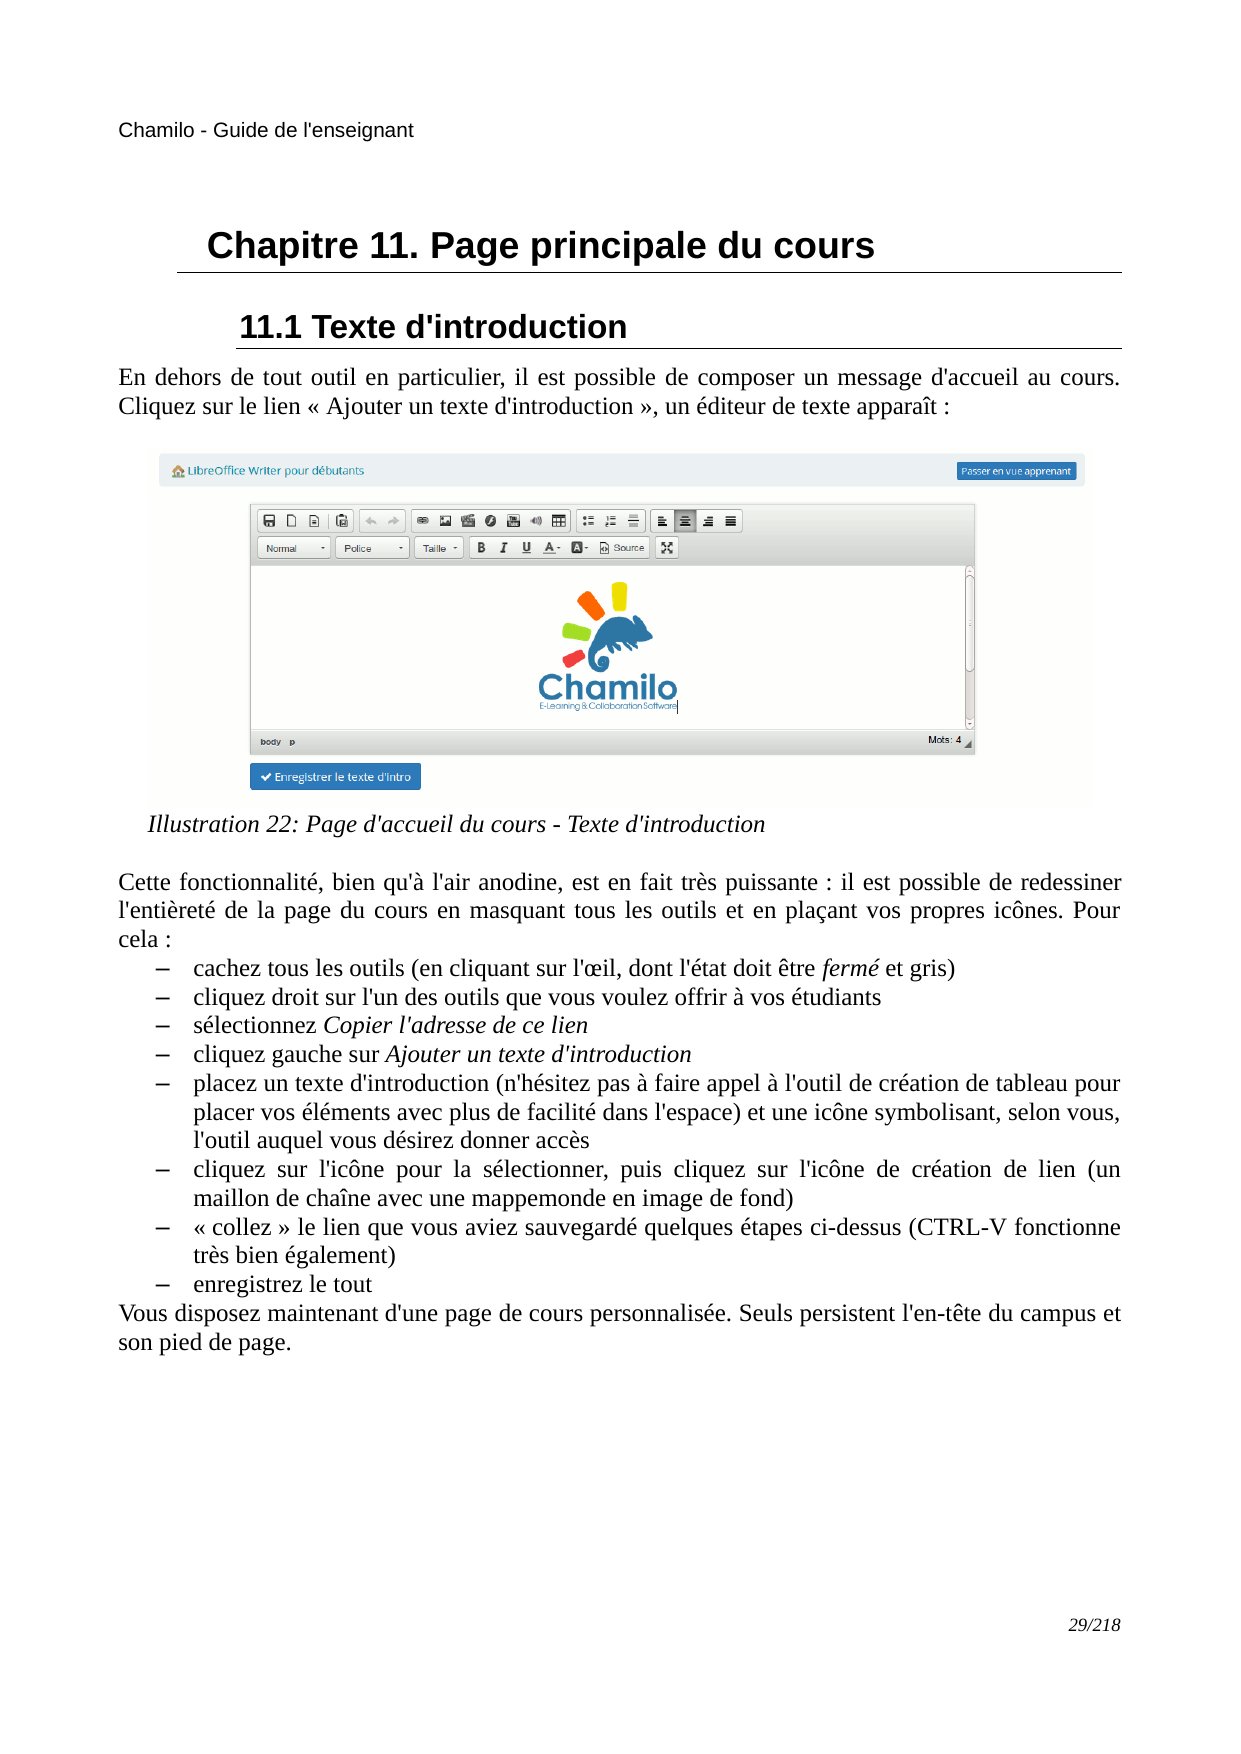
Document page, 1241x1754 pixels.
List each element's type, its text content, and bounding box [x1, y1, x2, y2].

list cachez tous les outils (en cliquant sur l'œil, dont l'état doit être fermé et gris) [156, 953, 1122, 982]
list cliquez sur l'icône pour la sélectionner, puis cliquez sur l'icône de création de lien (un maillon de chaîne avec une mappemonde en image de fond) [156, 1154, 1122, 1212]
list placez un texte d'introduction (n'hésitez pas à faire appel à l'outil de création de tableau pour placer vos éléments avec plus de facilité dans l'espace) et une icône symbolisant, selon vous, l'outil auquel vous désirez donner accès [156, 1068, 1122, 1154]
list cliquez droit sur l'un des outils que vous voulez offrir à vos étudiants [156, 982, 1122, 1010]
text Illustration 22: Page d'accueil du cours - Texte d'introduction [147, 809, 1093, 838]
list enregistrez le tout [156, 1269, 1122, 1298]
picture [147, 448, 1093, 809]
subtitle Texte d'introduction [236, 304, 1122, 348]
subtitle Page principale du cours [177, 190, 1122, 272]
list sélectionnez Copier l'adresse de ce lien [156, 1010, 1122, 1039]
text Vous disposez maintenant d'une page de cours personnalisée. Seuls persistent l'en-tête du campus et son pied de page. [118, 1298, 1122, 1355]
list « collez » le lien que vous aviez sauvegardé quelques étapes ci-dessus (CTRL-V fonctionne très bien également) [156, 1212, 1122, 1269]
list cliquez gauche sur Ajouter un texte d'introduction [156, 1039, 1122, 1068]
text En dehors de tout outil en particulier, il est possible de composer un message d'accueil au cours. Cliquez sur le lien « Ajouter un texte d'introduction », un éditeur de texte apparaît : [118, 362, 1122, 419]
text Cette fonctionnalité, bien qu'à l'air anodine, est en fait très puissante : il est possible de redessiner l'entièreté de la page du cours en masquant tous les outils et en plaçant vos propres icônes. Pour cela : [118, 867, 1122, 953]
